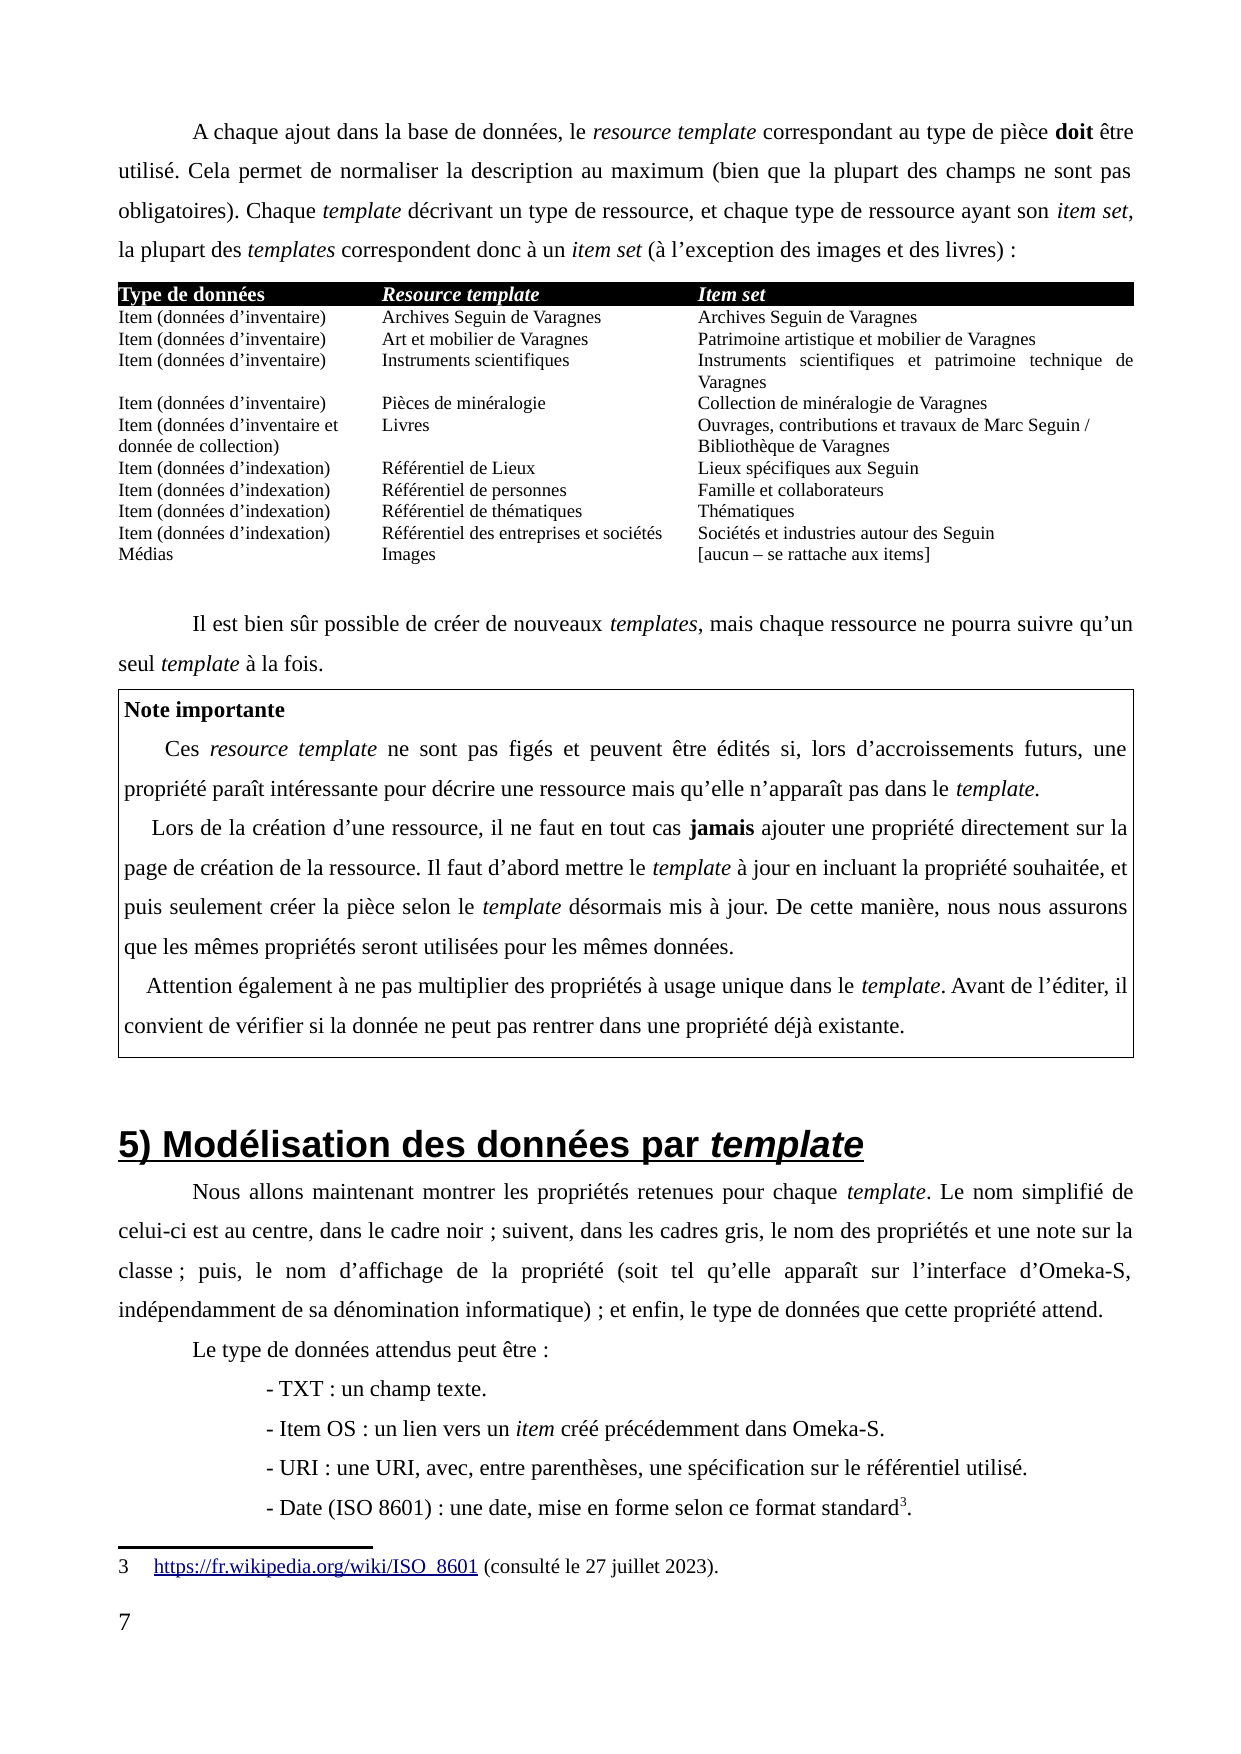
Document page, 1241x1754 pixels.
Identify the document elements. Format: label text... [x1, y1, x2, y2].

table_header Note importante Ces resource template ne sont pas figés et peuvent être édités si, lors d’accroissements futurs, une propriété paraît intéressante pour décrire une ressource mais qu’elle n’apparaît pas dans le template. Lors de la création d’une ressource, il ne faut en tout cas jamais ajouter une propriété directement sur la page de création de la ressource. Il faut d’abord mettre le template à jour en incluant la propriété souhaitée, et puis seulement créer la pièce selon le template désormais mis à jour. De cette manière, nous nous assurons que les mêmes propriétés seront utilisées pour les mêmes données. Attention également à ne pas multiplier des propriétés à usage unique dans le template. Avant de l’éditer, il convient de vérifier si la donnée ne peut pas rentrer dans une propriété déjà existante. [119, 690, 1133, 1057]
table_cell Pièces de minéralogie [382, 392, 698, 414]
subtitle 5) Modélisation des données par template [118, 1122, 1134, 1166]
table_cell Famille et collaborateurs [698, 479, 1134, 500]
table_cell Référentiel des entreprises et sociétés [382, 522, 698, 543]
table_header Type de données [118, 282, 382, 306]
table_cell Instruments scientifiques [382, 349, 698, 392]
table_cell Item (données d’indexation) [118, 479, 382, 500]
table_cell Item (données d’inventaire) [118, 349, 382, 392]
table_cell Ouvrages, contributions et travaux de Marc Seguin / Bibliothèque de Varagnes [698, 414, 1134, 457]
table_cell Lieux spécifiques aux Seguin [698, 457, 1134, 478]
table_cell Archives Seguin de Varagnes [698, 306, 1134, 328]
text A chaque ajout dans la base de données, le resource template correspondant au type de pièce doit être utilisé. Cela permet de normaliser la description au maximum (bien que la plupart des champs ne sont pas obligatoires). Chaque template décrivant un type de ressource, et chaque type de ressource ayant son item set, la plupart des templates correspondent donc à un item set (à l’exception des images et des livres) : [118, 118, 1134, 263]
table_cell Instruments scientifiques et patrimoine technique de Varagnes [698, 349, 1134, 392]
table_cell Référentiel de thématiques [382, 500, 698, 522]
table_cell Collection de minéralogie de Varagnes [698, 392, 1134, 414]
table_cell Item (données d’inventaire et donnée de collection) [118, 414, 382, 457]
text Il est bien sûr possible de créer de nouveaux templates, mais chaque ressource ne pourra suivre qu’un seul template à la fois. [118, 610, 1134, 676]
text Le type de données attendus peut être : [118, 1336, 1134, 1362]
table_cell Images [382, 543, 698, 565]
table_cell Item (données d’indexation) [118, 522, 382, 543]
table_cell Item (données d’inventaire) [118, 392, 382, 414]
text https://fr.wikipedia.org/wiki/ISO_8601 (consulté le 27 juillet 2023). [118, 1553, 1134, 1578]
text - Date (ISO 8601) : une date, mise en forme selon ce format standard. [118, 1494, 1134, 1520]
table_cell Sociétés et industries autour des Seguin [698, 522, 1134, 543]
table_cell Item (données d’indexation) [118, 500, 382, 522]
table_header Resource template [382, 282, 698, 306]
table_cell [aucun – se rattache aux items] [698, 543, 1134, 565]
text - URI : une URI, avec, entre parenthèses, une spécification sur le référentiel utilisé. [118, 1454, 1134, 1481]
text - TXT : un champ texte. [118, 1376, 1134, 1402]
table_cell Item (données d’inventaire) [118, 328, 382, 349]
table_cell Archives Seguin de Varagnes [382, 306, 698, 328]
table_header Item set [698, 282, 1134, 306]
table_cell Item (données d’inventaire) [118, 306, 382, 328]
table_cell Référentiel de Lieux [382, 457, 698, 478]
table_cell Médias [118, 543, 382, 565]
text - Item OS : un lien vers un item créé précédemment dans Omeka-S. [118, 1415, 1134, 1441]
table_cell Livres [382, 414, 698, 457]
table_cell Référentiel de personnes [382, 479, 698, 500]
text Nous allons maintenant montrer les propriétés retenues pour chaque template. Le nom simplifié de celui-ci est au centre, dans le cadre noir ; suivent, dans les cadres gris, le nom des propriétés et une note sur la classe ; puis, le nom d’affichage de la propriété (soit tel qu’elle apparaît sur l’interface d’Omeka-S, indépendamment de sa dénomination informatique) ; et enfin, le type de données que cette propriété attend. [118, 1178, 1134, 1323]
table_cell Art et mobilier de Varagnes [382, 328, 698, 349]
table_cell Thématiques [698, 500, 1134, 522]
table_cell Patrimoine artistique et mobilier de Varagnes [698, 328, 1134, 349]
table_cell Item (données d’indexation) [118, 457, 382, 478]
